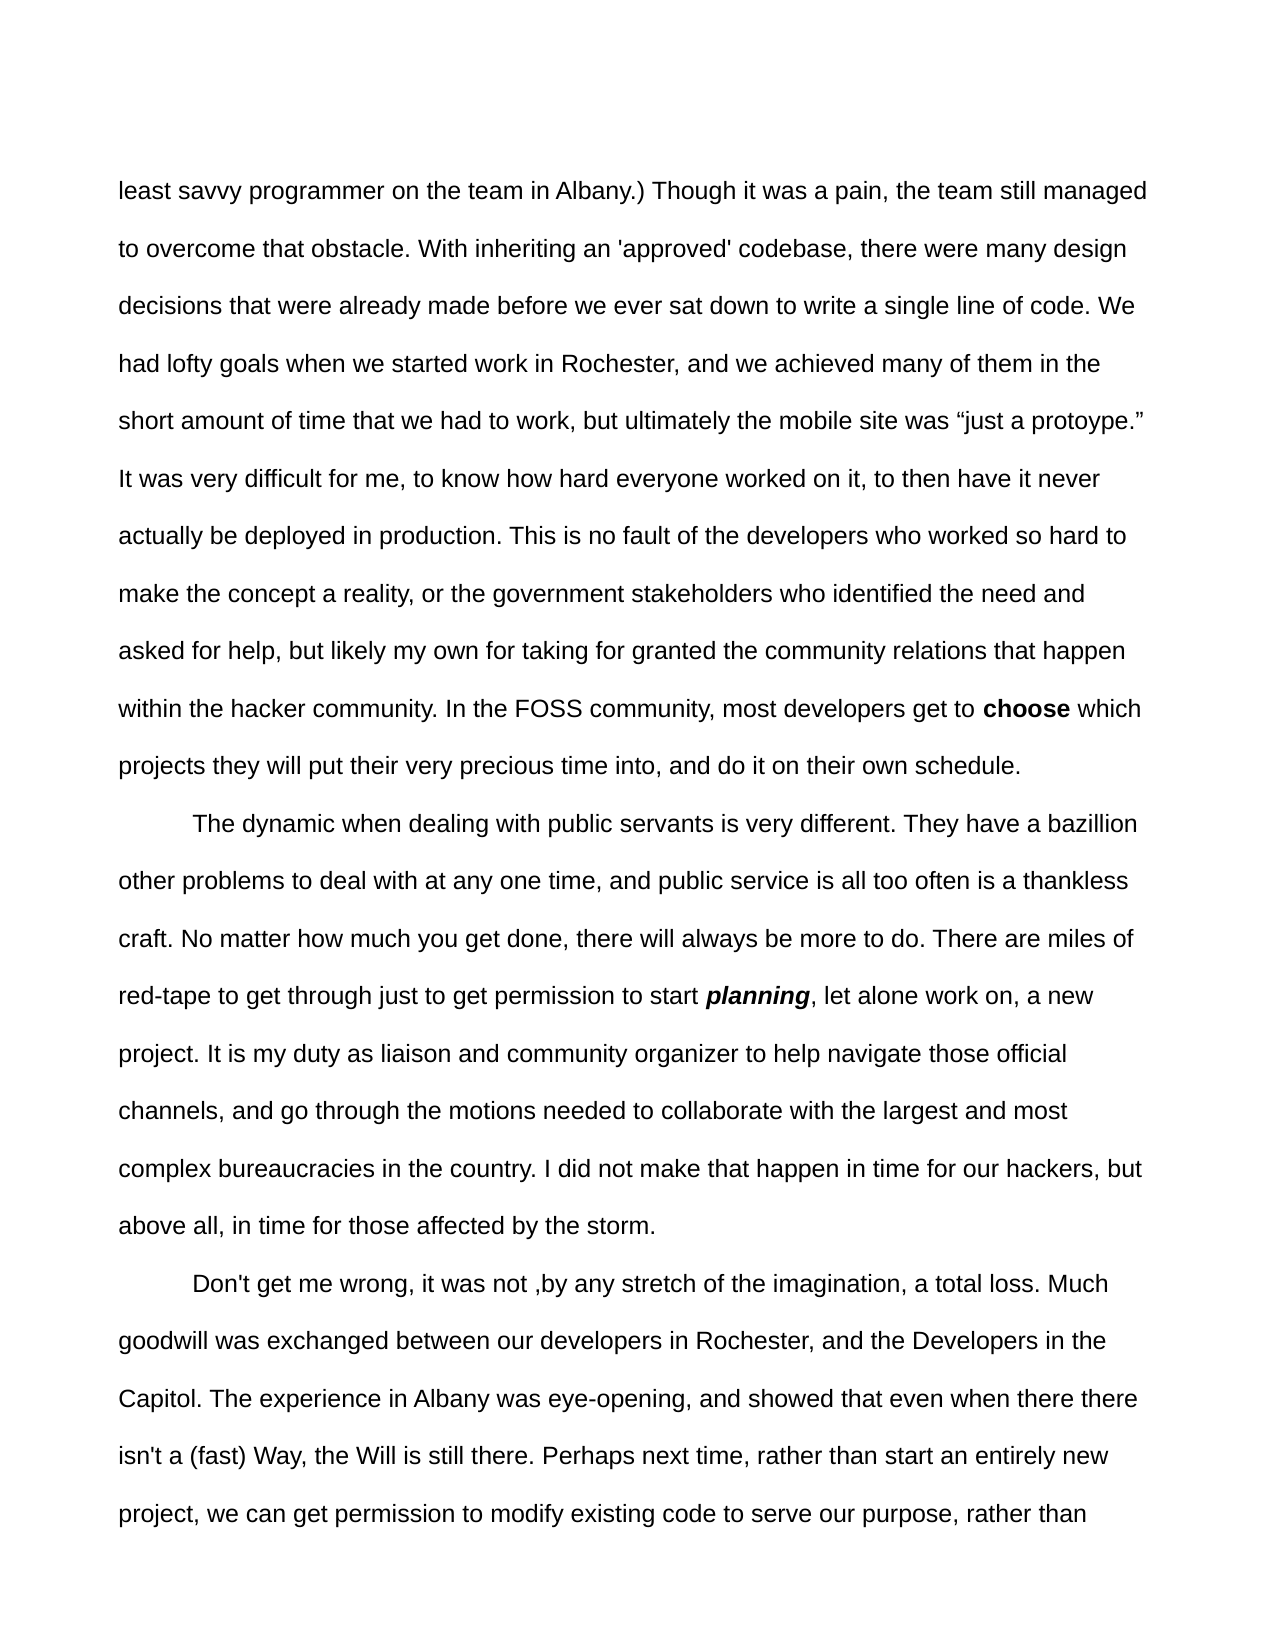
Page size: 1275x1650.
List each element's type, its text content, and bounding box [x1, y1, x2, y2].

text The dynamic when dealing with public servants is very different. They have a bazillion other problems to deal with at any one time, and public service is all too often is a thankless craft. No matter how much you get done, there will always be more to do. There are miles of red-tape to get through just to get permission to start planning, let alone work on, a new project. It is my duty as liaison and community organizer to help navigate those official channels, and go through the motions needed to collaborate with the largest and most complex bureaucracies in the country. I did not make that happen in time for our hackers, but above all, in time for those affected by the storm. [118, 809, 1157, 1240]
text least savvy programmer on the team in Albany.) Though it was a pain, the team still managed to overcome that obstacle. With inheriting an 'approved' codebase, there were many design decisions that were already made before we ever sat down to write a single line of code. We had lofty goals when we started work in Rochester, and we achieved many of them in the short amount of time that we had to work, but ultimately the mobile site was “just a protoype.” It was very difficult for me, to know how hard everyone worked on it, to then have it never actually be deployed in production. This is no fault of the developers who worked so hard to make the concept a reality, or the government stakeholders who identified the need and asked for help, but likely my own for taking for granted the community relations that happen within the hacker community. In the FOSS community, most developers get to choose which projects they will put their very precious time into, and do it on their own schedule. [118, 176, 1157, 780]
text Don't get me wrong, it was not ,by any stretch of the imagination, a total loss. Much goodwill was exchanged between our developers in Rochester, and the Developers in the Capitol. The experience in Albany was eye-opening, and showed that even when there there isn't a (fast) Way, the Will is still there. Perhaps next time, rather than start an entirely new project, we can get permission to modify existing code to serve our purpose, rather than [118, 1269, 1157, 1528]
